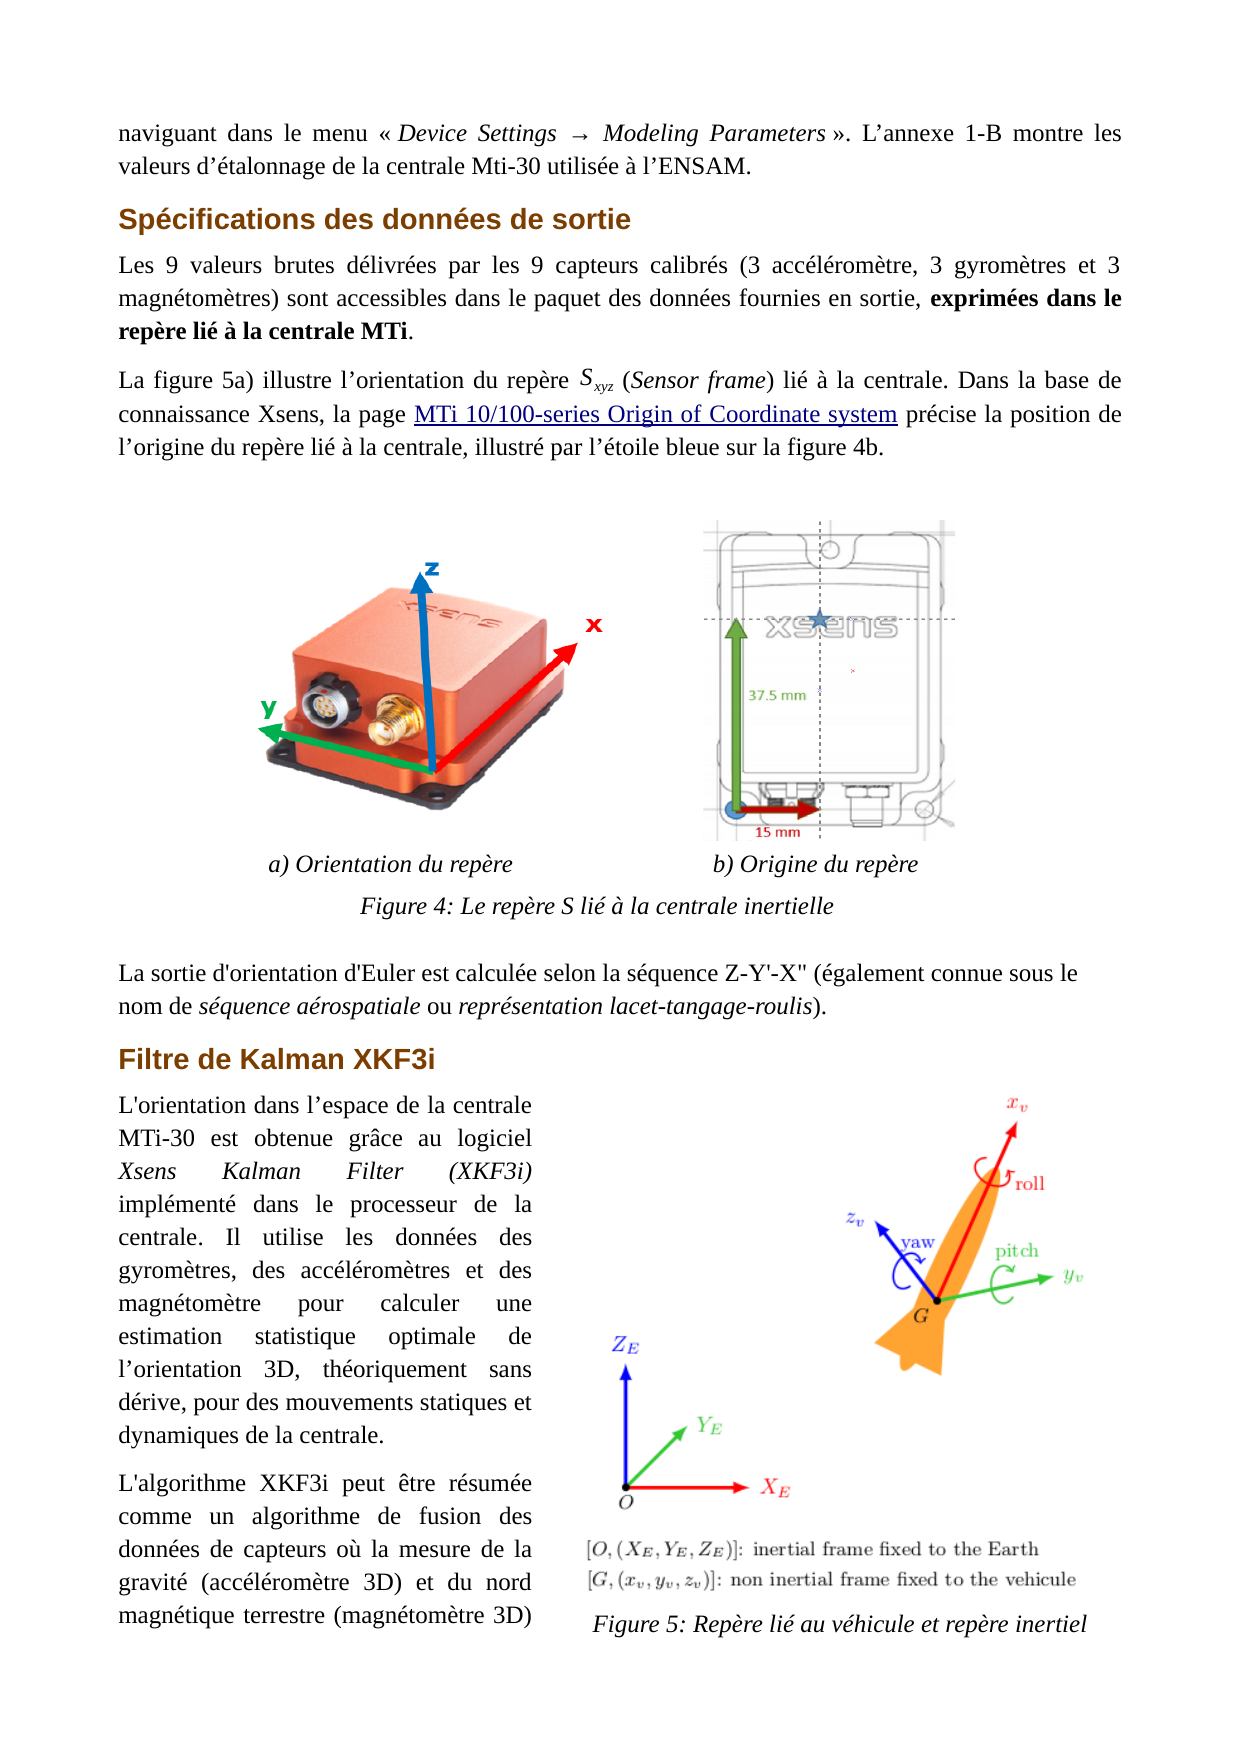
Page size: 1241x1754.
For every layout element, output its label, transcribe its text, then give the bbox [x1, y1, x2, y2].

text a) Orientation du repère b) Origine du repère [118, 521, 1076, 878]
subtitle Filtre de Kalman XKF3i [118, 1042, 1122, 1646]
text naviguant dans le menu « Device Settings → Modeling Parameters ». L’annexe 1-B montre les valeurs d’étalonnage de la centrale Mti-30 utilisée à l’ENSAM. [118, 118, 1122, 180]
picture [568, 1093, 1091, 1597]
text Figure 5: Repère lié au véhicule et repère inertiel [562, 1098, 1118, 1638]
text L'orientation dans l’espace de la centrale MTi-30 est obtenue grâce au logiciel Xsens Kalman Filter (XKF3i) implémenté dans le processeur de la centrale. Il utilise les données des gyromètres, des accéléromètres et des magnétomètre pour calculer une estimation statistique optimale de l’orientation 3D, théoriquement sans dérive, pour des mouvements statiques et dynamiques de la centrale. [118, 1090, 532, 1449]
text L'algorithme XKF3i peut être résumée comme un algorithme de fusion des données de capteurs où la mesure de la gravité (accéléromètre 3D) et du nord magnétique terrestre (magnétomètre 3D) [118, 1468, 532, 1629]
text La sortie d'orientation d'Euler est calculée selon la séquence Z-Y'-X" (également connue sous le nom de séquence aérospatiale ou représentation lacet-tangage-roulis). [118, 958, 1122, 1020]
text Les 9 valeurs brutes délivrées par les 9 capteurs calibrés (3 accéléromètre, 3 gyromètres et 3 magnétomètres) sont accessibles dans le paquet des données fournies en sortie, exprimées dans le repère lié à la centrale MTi. [118, 250, 1122, 345]
subtitle Spécifications des données de sortie [118, 202, 1122, 235]
picture [703, 520, 956, 841]
picture [229, 519, 642, 837]
text La figure 5a) illustre l’orientation du repère (Sensor frame) lié à la centrale. Dans la base de connaissance Xsens, la page MTi 10/100-series Origin of Coordinate system précise la position de l’origine du repère lié à la centrale, illustré par l’étoile bleue sur la figure 4b. [118, 364, 1122, 461]
text Figure 4: Le repère S lié à la centrale inertielle [118, 891, 1076, 919]
